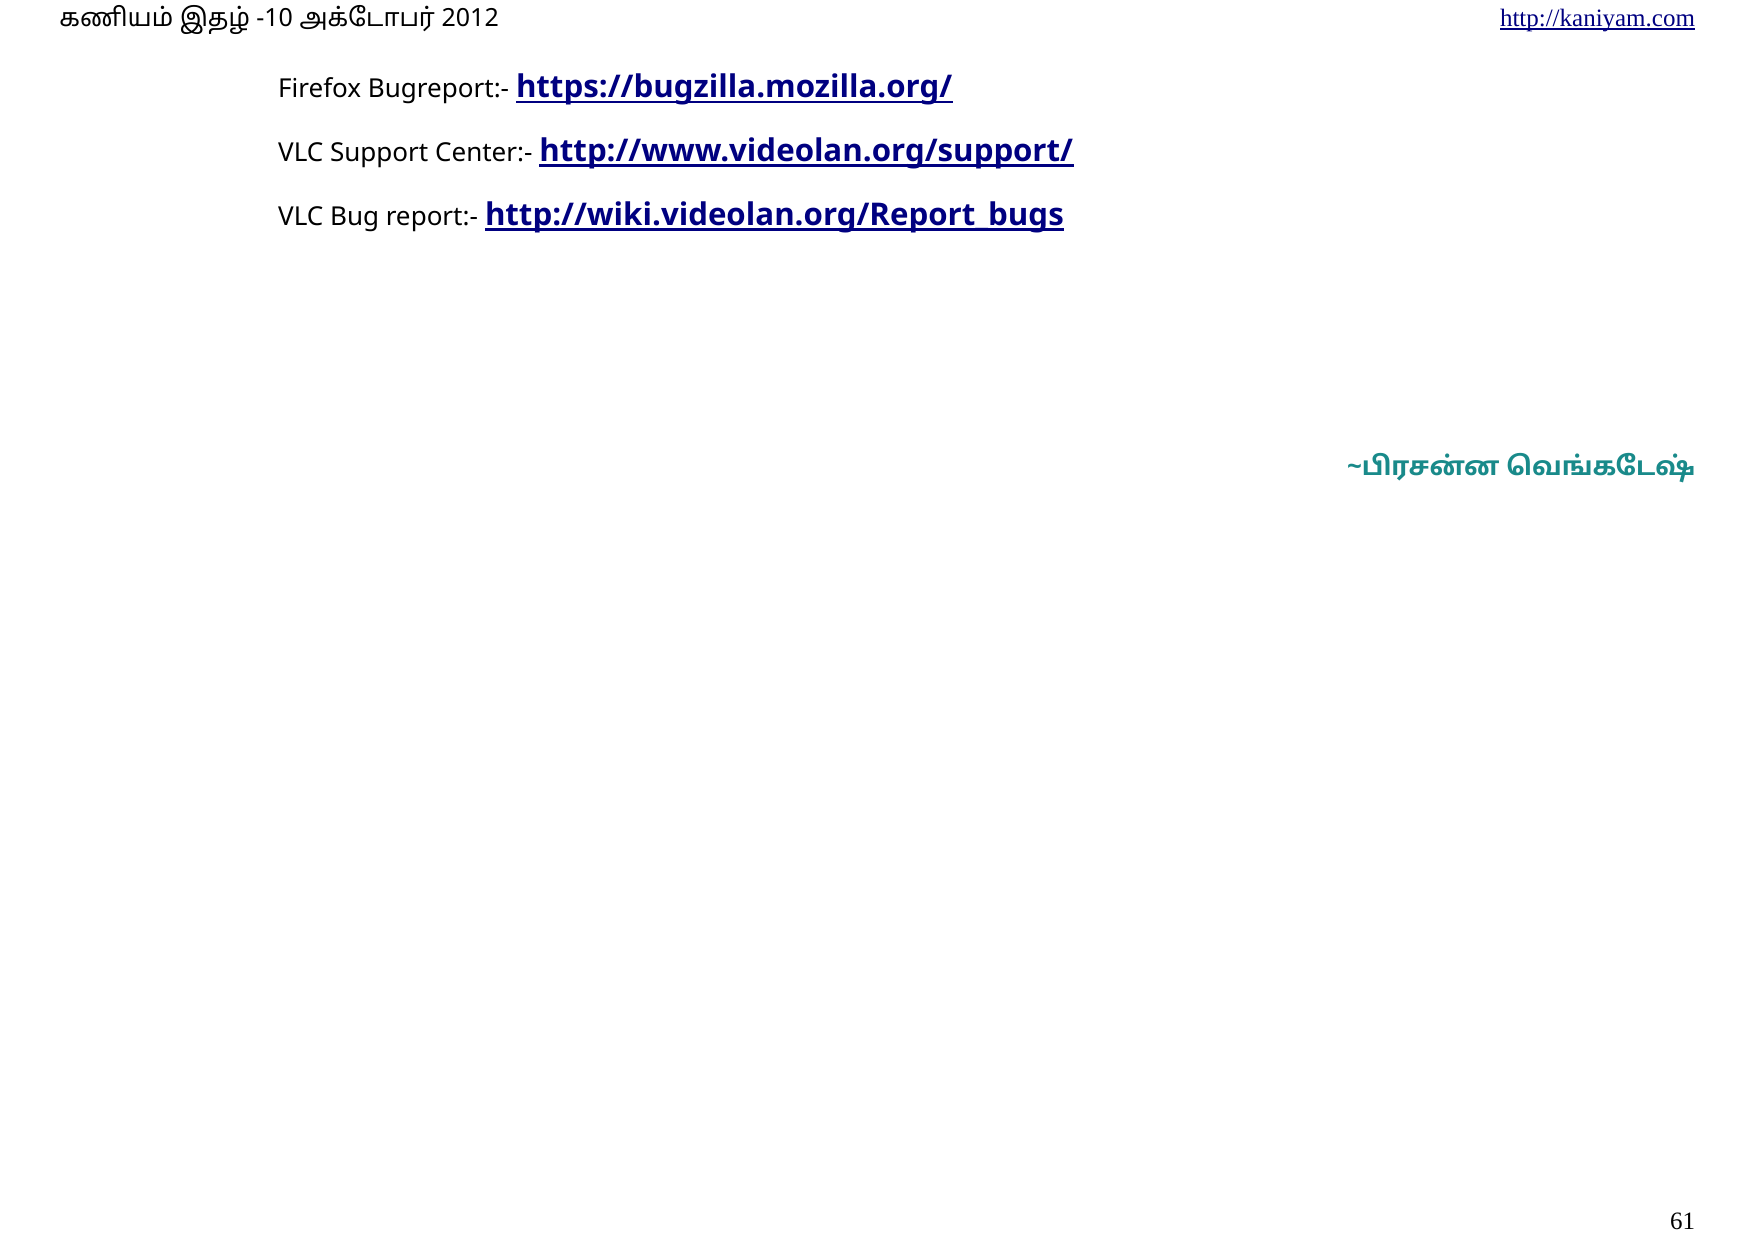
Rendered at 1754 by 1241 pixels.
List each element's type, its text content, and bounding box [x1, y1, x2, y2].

text Firefox Bugreport:- https://bugzilla.mozilla.org/ [190, 64, 1695, 107]
text VLC Support Center:- http://www.videolan.org/support/ [190, 128, 1695, 171]
text VLC Bug report:- http://wiki.videolan.org/Report_bugs [190, 192, 1695, 235]
text ~பிரசன்ன வெங்கடேஷ் [59, 447, 1695, 486]
